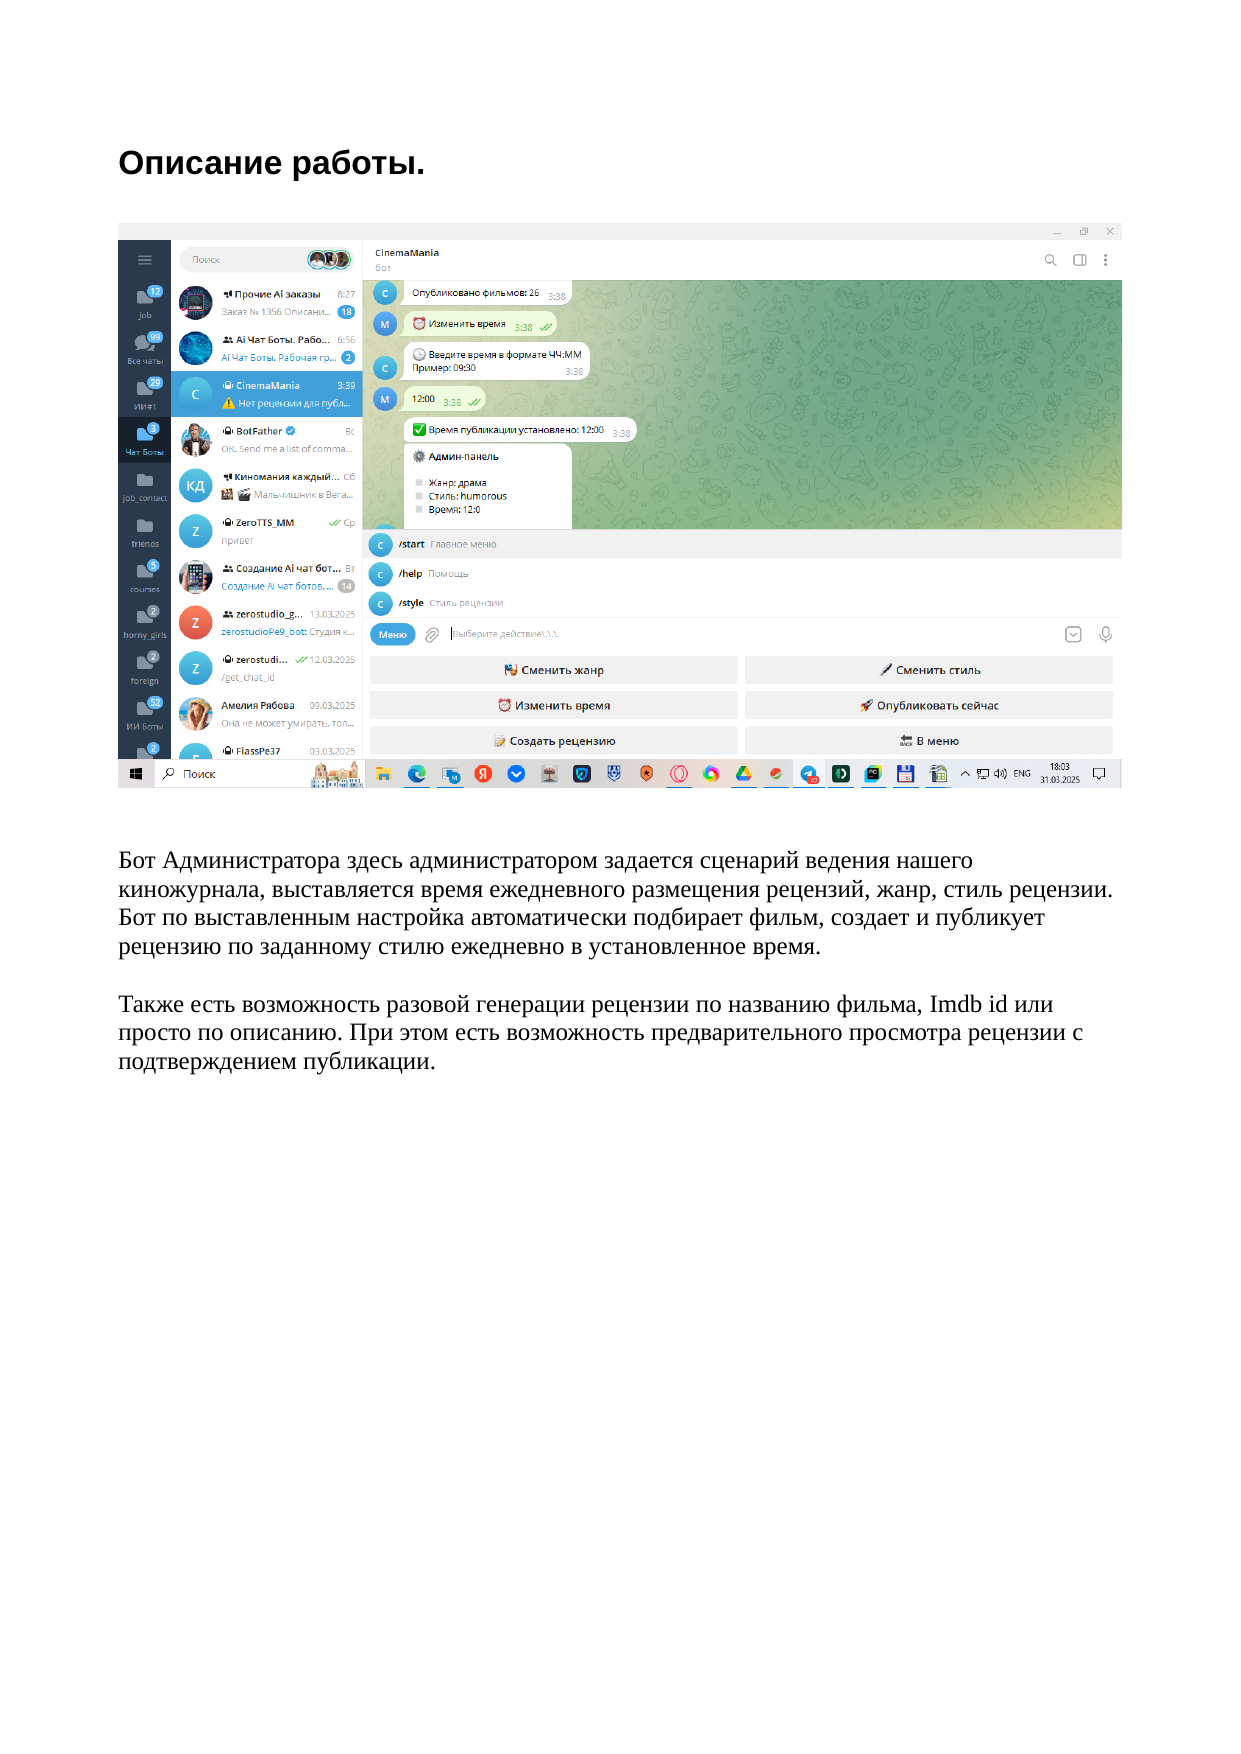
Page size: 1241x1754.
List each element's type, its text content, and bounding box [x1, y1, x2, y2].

subtitle Описание работы. [118, 143, 1122, 182]
text Бот Администратора здесь администратором задается сценарий ведения нашего киножурнала, выставляется время ежедневного размещения рецензий, жанр, стиль рецензии. Бот по выставленным настройка автоматически подбирает фильм, создает и публикует рецензию по заданному стилю ежедневно в установленное время. [118, 845, 1122, 960]
picture [118, 223, 1123, 788]
text Также есть возможность разовой генерации рецензии по названию фильма, Imdb id или просто по описанию. При этом есть возможность предварительного просмотра рецензии с подтверждением публикации. [118, 989, 1122, 1075]
